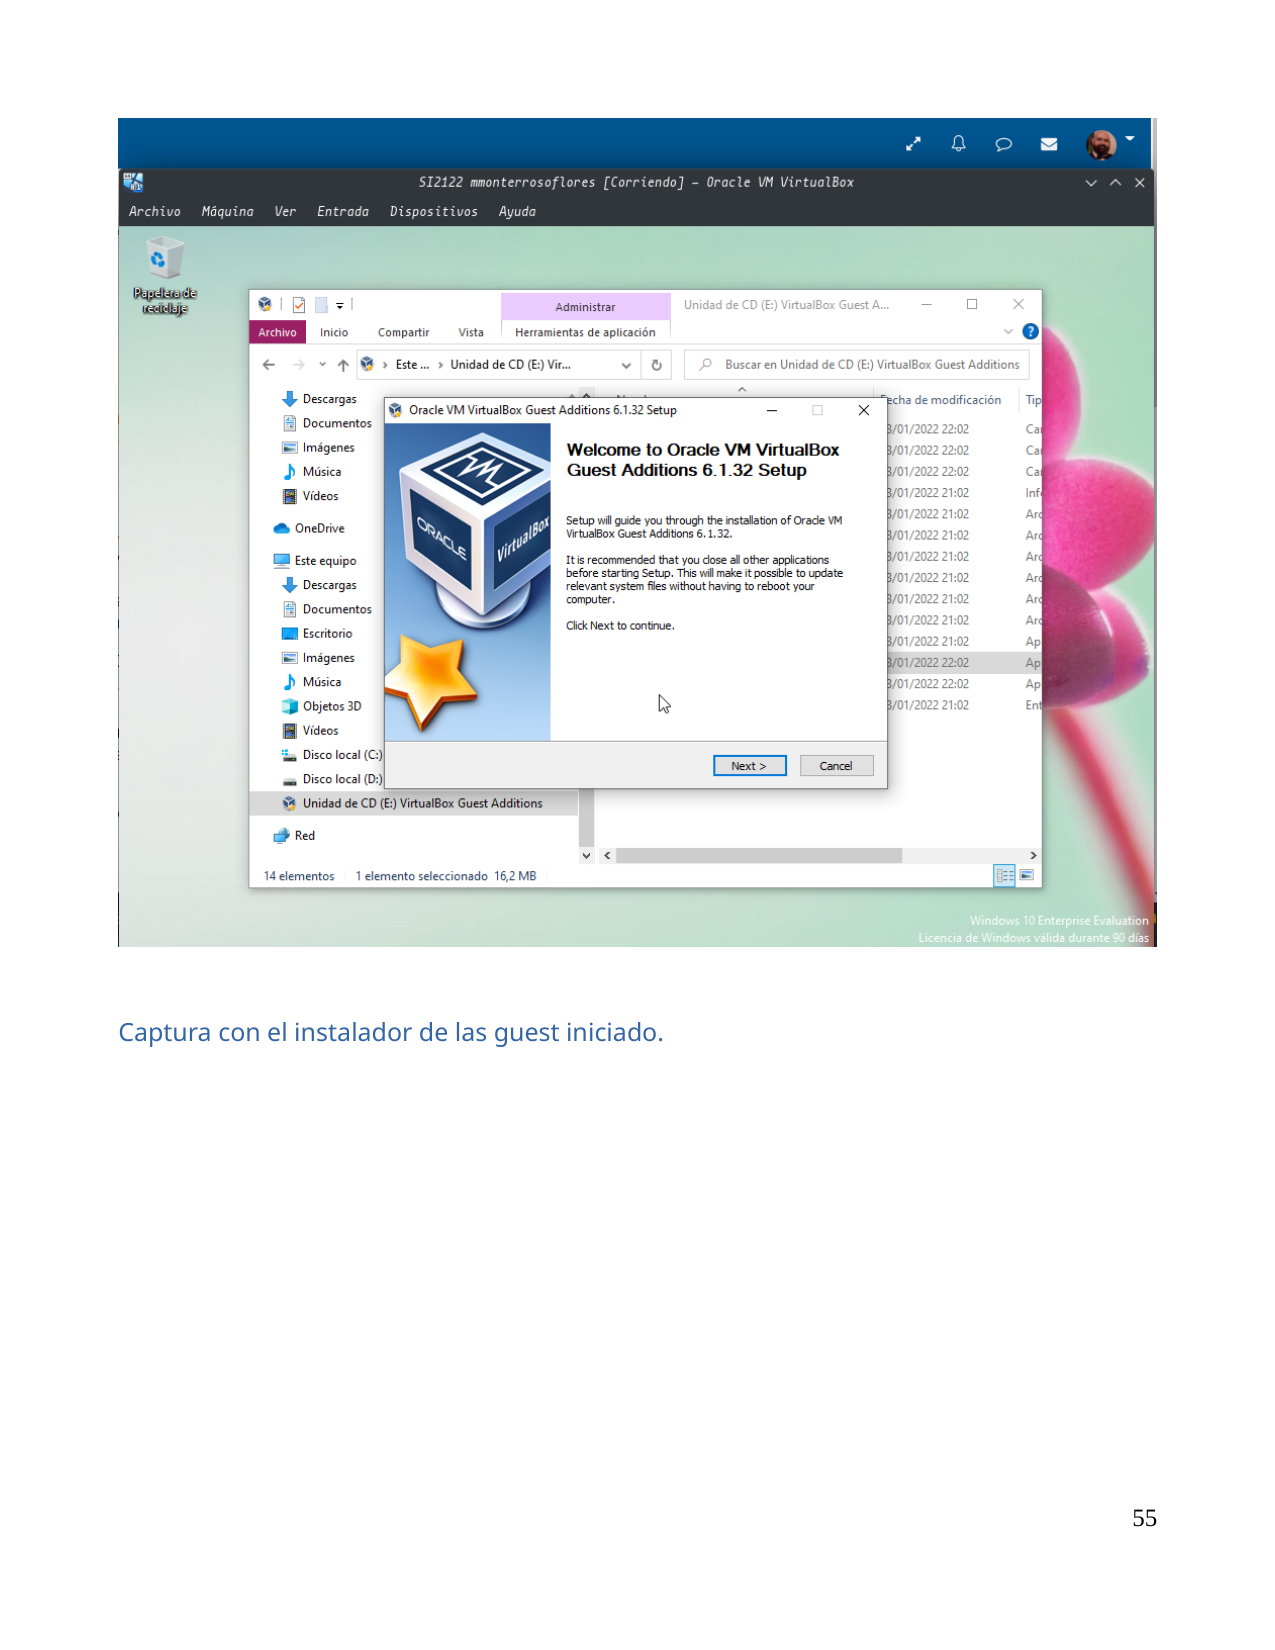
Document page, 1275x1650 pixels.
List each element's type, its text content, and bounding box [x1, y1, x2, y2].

text Captura con el instalador de las guest iniciado. [118, 1015, 1157, 1049]
table_header [118, 947, 1157, 981]
picture [118, 118, 1157, 947]
